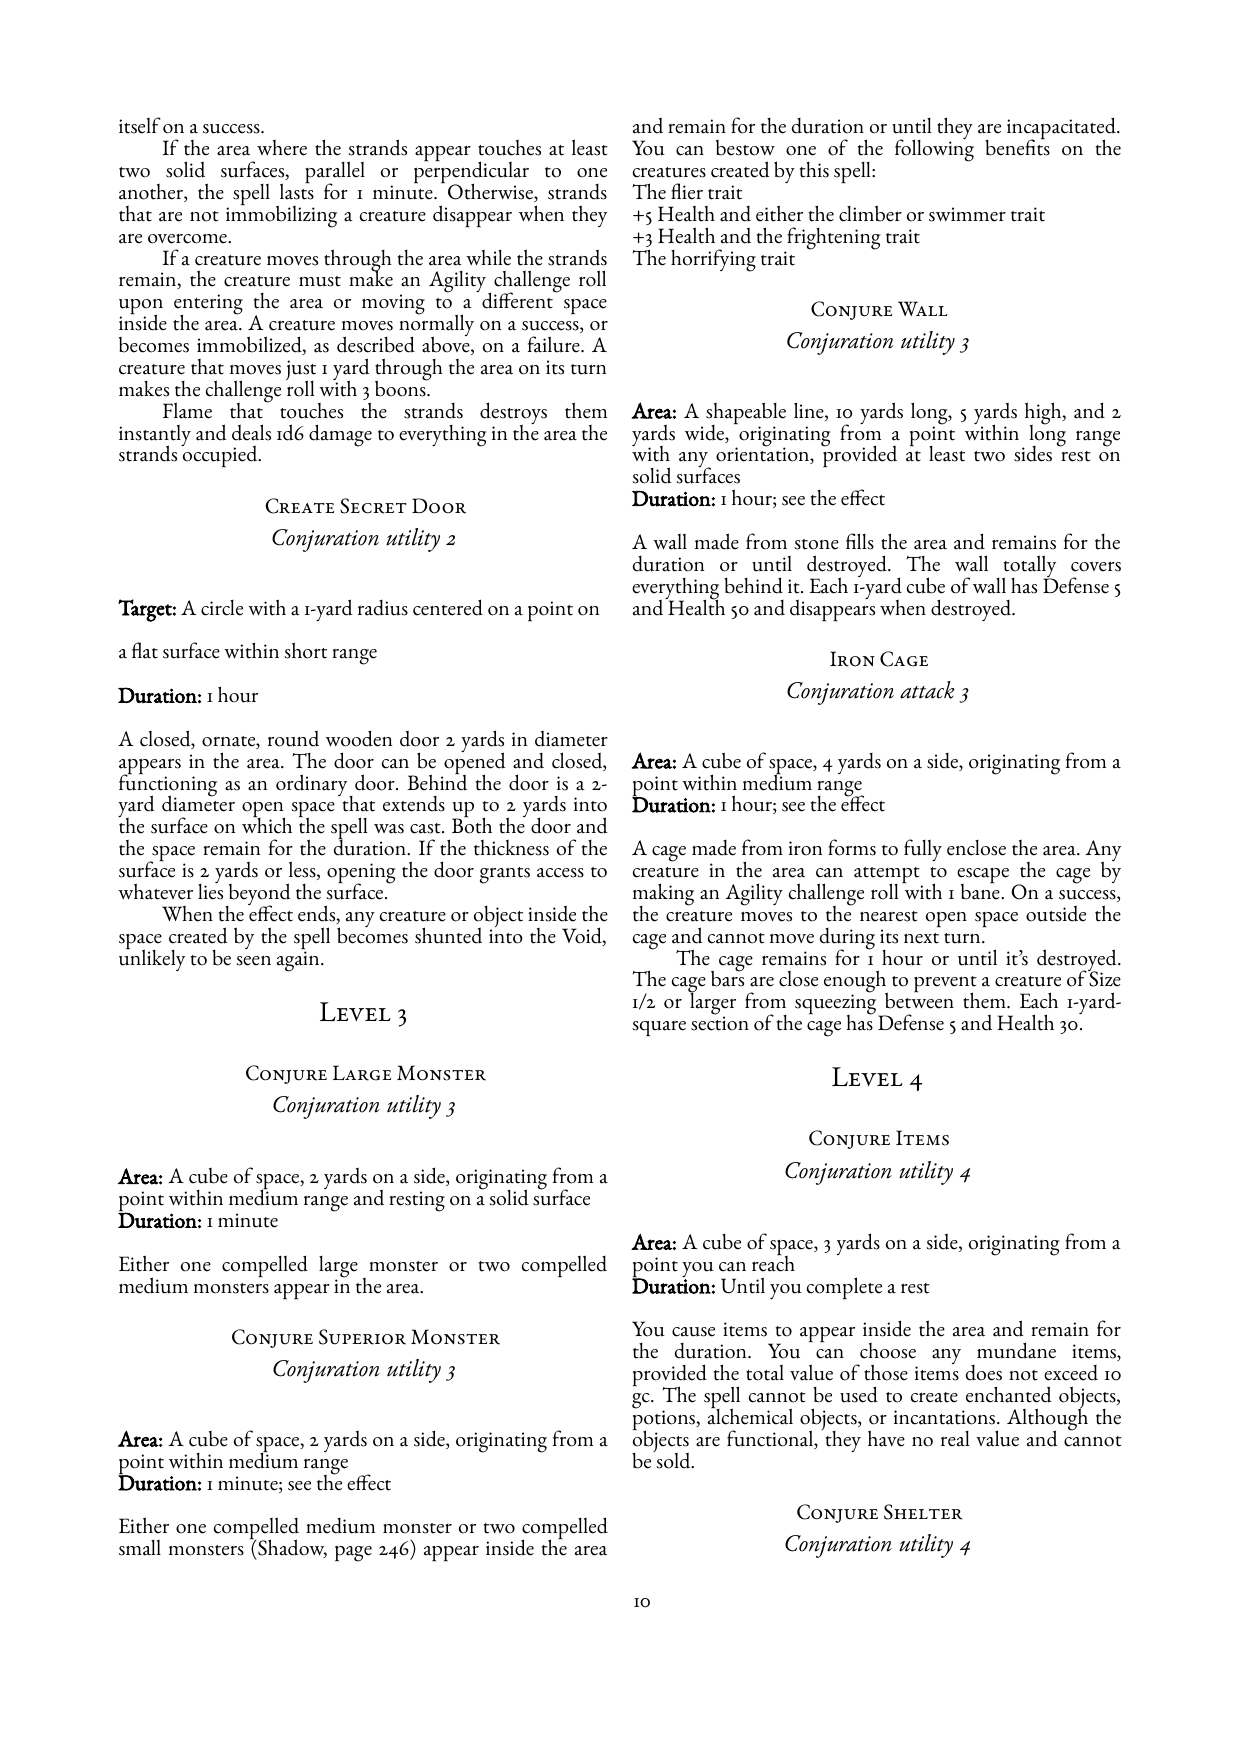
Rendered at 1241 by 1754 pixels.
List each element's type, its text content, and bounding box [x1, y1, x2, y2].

subtitle Level 4 [632, 1066, 1122, 1095]
text +3 Health and the frightening trait [632, 227, 1122, 249]
text You cause items to appear inside the area and remain for the duration. You can choose any mundane items, provided the total value of those items does not exceed 10 gc. The spell cannot be used to create enchanted objects, potions, alchemical objects, or incantations. Although the objects are functional, they have no real value and cannot be sold. [632, 1311, 1122, 1474]
list Duration: 1 minute [118, 1212, 608, 1234]
subtitle Conjure Shelter [632, 1504, 1122, 1526]
subtitle Create Secret Door [118, 498, 608, 519]
subtitle Iron Cage [632, 651, 1122, 673]
list Area: A cube of space, 4 yards on a side, originating from a point within medium range [632, 735, 1122, 796]
subtitle Conjure Wall [632, 301, 1122, 323]
text The cage remains for 1 hour or until it’s destroyed. The cage bars are close enough to prevent a creature of Size 1/2 or larger from squeezing between them. Each 1-yard-square section of the cage has Defense 5 and Health 30. [632, 949, 1122, 1037]
subtitle Conjure Large Monster [118, 1064, 608, 1086]
subtitle Conjure Superior Monster [118, 1329, 608, 1351]
text The horrifying trait [632, 249, 1122, 271]
text If a creature moves through the area while the strands remain, the creature must make an Agility challenge roll upon entering the area or moving to a different space inside the area. A creature moves normally on a success, or becomes immobilized, as described above, on a failure. A creature that moves just 1 yard through the area on its turn makes the challenge roll with 3 boons. [118, 249, 608, 402]
subtitle Conjuration utility 4 [632, 1534, 1122, 1559]
text and remain for the duration or until they are incapacitated. You can bestow one of the following benefits on the creatures created by this spell: [632, 118, 1122, 184]
subtitle Conjuration utility 3 [118, 1359, 608, 1384]
text Flame that touches the strands destroys them instantly and deals 1d6 damage to everything in the area the strands occupied. [118, 402, 608, 468]
list Duration: 1 hour; see the effect [632, 490, 1122, 512]
list Area: A cube of space, 2 yards on a side, originating from a point within medium range [118, 1413, 608, 1474]
subtitle Conjuration utility 3 [118, 1095, 608, 1119]
subtitle Conjure Items [632, 1130, 1122, 1152]
text If the area where the strands appear touches at least two solid surfaces, parallel or perpendicular to one another, the spell lasts for 1 minute. Otherwise, strands that are not immobilizing a creature disappear when they are overcome. [118, 140, 608, 249]
text Either one compelled large monster or two compelled medium monsters appear in the area. [118, 1246, 608, 1299]
text +5 Health and either the climber or swimmer trait [632, 206, 1122, 227]
subtitle Conjuration attack 3 [632, 681, 1122, 706]
text itself on a success. [118, 118, 608, 140]
list Area: A shapeable line, 10 yards long, 5 yards high, and 2 yards wide, originating from a point within long range with any orientation, provided at least two sides rest on solid surfaces [632, 385, 1122, 490]
list Area: A cube of space, 3 yards on a side, originating from a point you can reach [632, 1215, 1122, 1277]
subtitle Conjuration utility 4 [632, 1161, 1122, 1185]
text a flat surface within short range [118, 633, 608, 665]
subtitle Conjuration utility 3 [632, 331, 1122, 356]
list Target: A circle with a 1-yard radius centered on a point on [118, 582, 608, 621]
text Either one compelled medium monster or two compelled small monsters (Shadow, page 246) appear inside the area [118, 1508, 608, 1562]
text A wall made from stone fills the area and remains for the duration or until destroyed. The wall totally covers everything behind it. Each 1-yard cube of wall has Defense 5 and Health 50 and disappears when destroyed. [632, 524, 1122, 621]
text A closed, ornate, round wooden door 2 yards in diameter appears in the area. The door can be opened and closed, functioning as an ordinary door. Behind the door is a 2-yard diameter open space that extends up to 2 yards into the surface on which the spell was cast. Both the door and the space remain for the duration. If the thickness of the surface is 2 yards or less, opening the door grants access to whatever lies beyond the surface. [118, 721, 608, 906]
list Duration: 1 minute; see the effect [118, 1474, 608, 1496]
list Duration: 1 hour; see the effect [632, 796, 1122, 818]
text When the effect ends, any creature or object inside the space created by the spell becomes shunted into the Void, unlikely to be seen again. [118, 906, 608, 971]
list Duration: 1 hour [118, 677, 608, 709]
subtitle Level 3 [118, 1001, 608, 1029]
list Duration: Until you complete a rest [632, 1277, 1122, 1299]
list Area: A cube of space, 2 yards on a side, originating from a point within medium range and resting on a solid surface [118, 1149, 608, 1212]
text The flier trait [632, 184, 1122, 206]
subtitle Conjuration utility 2 [118, 528, 608, 552]
text A cage made from iron forms to fully enclose the area. Any creature in the area can attempt to escape the cage by making an Agility challenge roll with 1 bane. On a success, the creature moves to the nearest open space outside the cage and cannot move during its next turn. [632, 830, 1122, 949]
